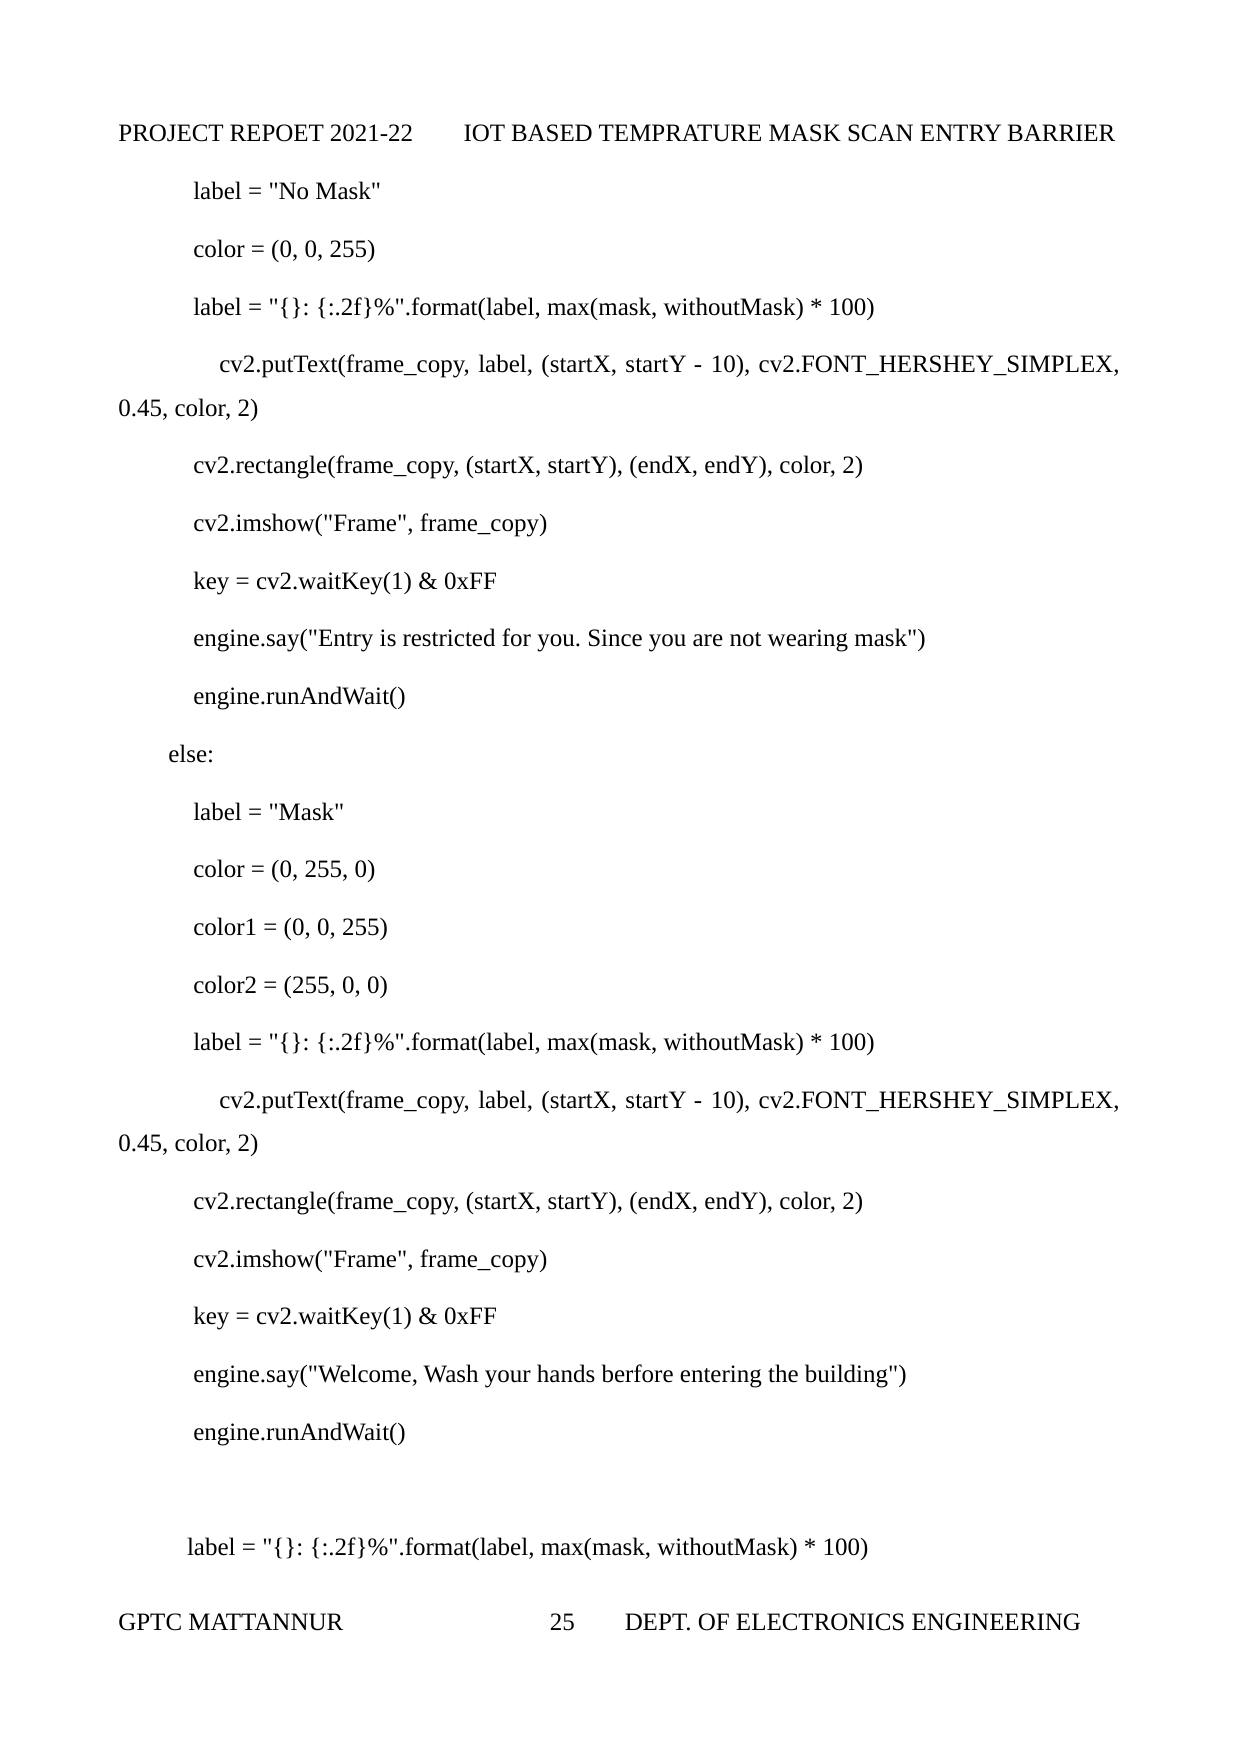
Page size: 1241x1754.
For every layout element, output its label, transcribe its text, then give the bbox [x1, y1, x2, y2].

text color1 = (0, 0, 255) [118, 912, 1122, 941]
text label = "No Mask" [118, 176, 1122, 205]
text cv2.imshow("Frame", frame_copy) [118, 508, 1122, 537]
text else: [118, 739, 1122, 768]
text key = cv2.waitKey(1) & 0xFF [118, 566, 1122, 594]
text cv2.putText(frame_copy, label, (startX, startY - 10), cv2.FONT_HERSHEY_SIMPLEX, 0.45, color, 2) [118, 1085, 1122, 1157]
text label = "Mask" [118, 797, 1122, 825]
text key = cv2.waitKey(1) & 0xFF [118, 1301, 1122, 1330]
text color2 = (255, 0, 0) [118, 970, 1122, 998]
text label = "{}: {:.2f}%".format(label, max(mask, withoutMask) * 100) [118, 1027, 1122, 1056]
text cv2.rectangle(frame_copy, (startX, startY), (endX, endY), color, 2) [118, 1186, 1122, 1215]
text color = (0, 255, 0) [118, 854, 1122, 883]
text cv2.rectangle(frame_copy, (startX, startY), (endX, endY), color, 2) [118, 450, 1122, 479]
text engine.runAndWait() [118, 681, 1122, 710]
text color = (0, 0, 255) [118, 234, 1122, 263]
text label = "{}: {:.2f}%".format(label, max(mask, withoutMask) * 100) [118, 1532, 1122, 1561]
text engine.say("Entry is restricted for you. Since you are not wearing mask") [118, 623, 1122, 652]
text cv2.putText(frame_copy, label, (startX, startY - 10), cv2.FONT_HERSHEY_SIMPLEX, 0.45, color, 2) [118, 349, 1122, 421]
text engine.runAndWait() [118, 1417, 1122, 1446]
text engine.say("Welcome, Wash your hands berfore entering the building") [118, 1359, 1122, 1388]
text cv2.imshow("Frame", frame_copy) [118, 1244, 1122, 1272]
text label = "{}: {:.2f}%".format(label, max(mask, withoutMask) * 100) [118, 292, 1122, 321]
